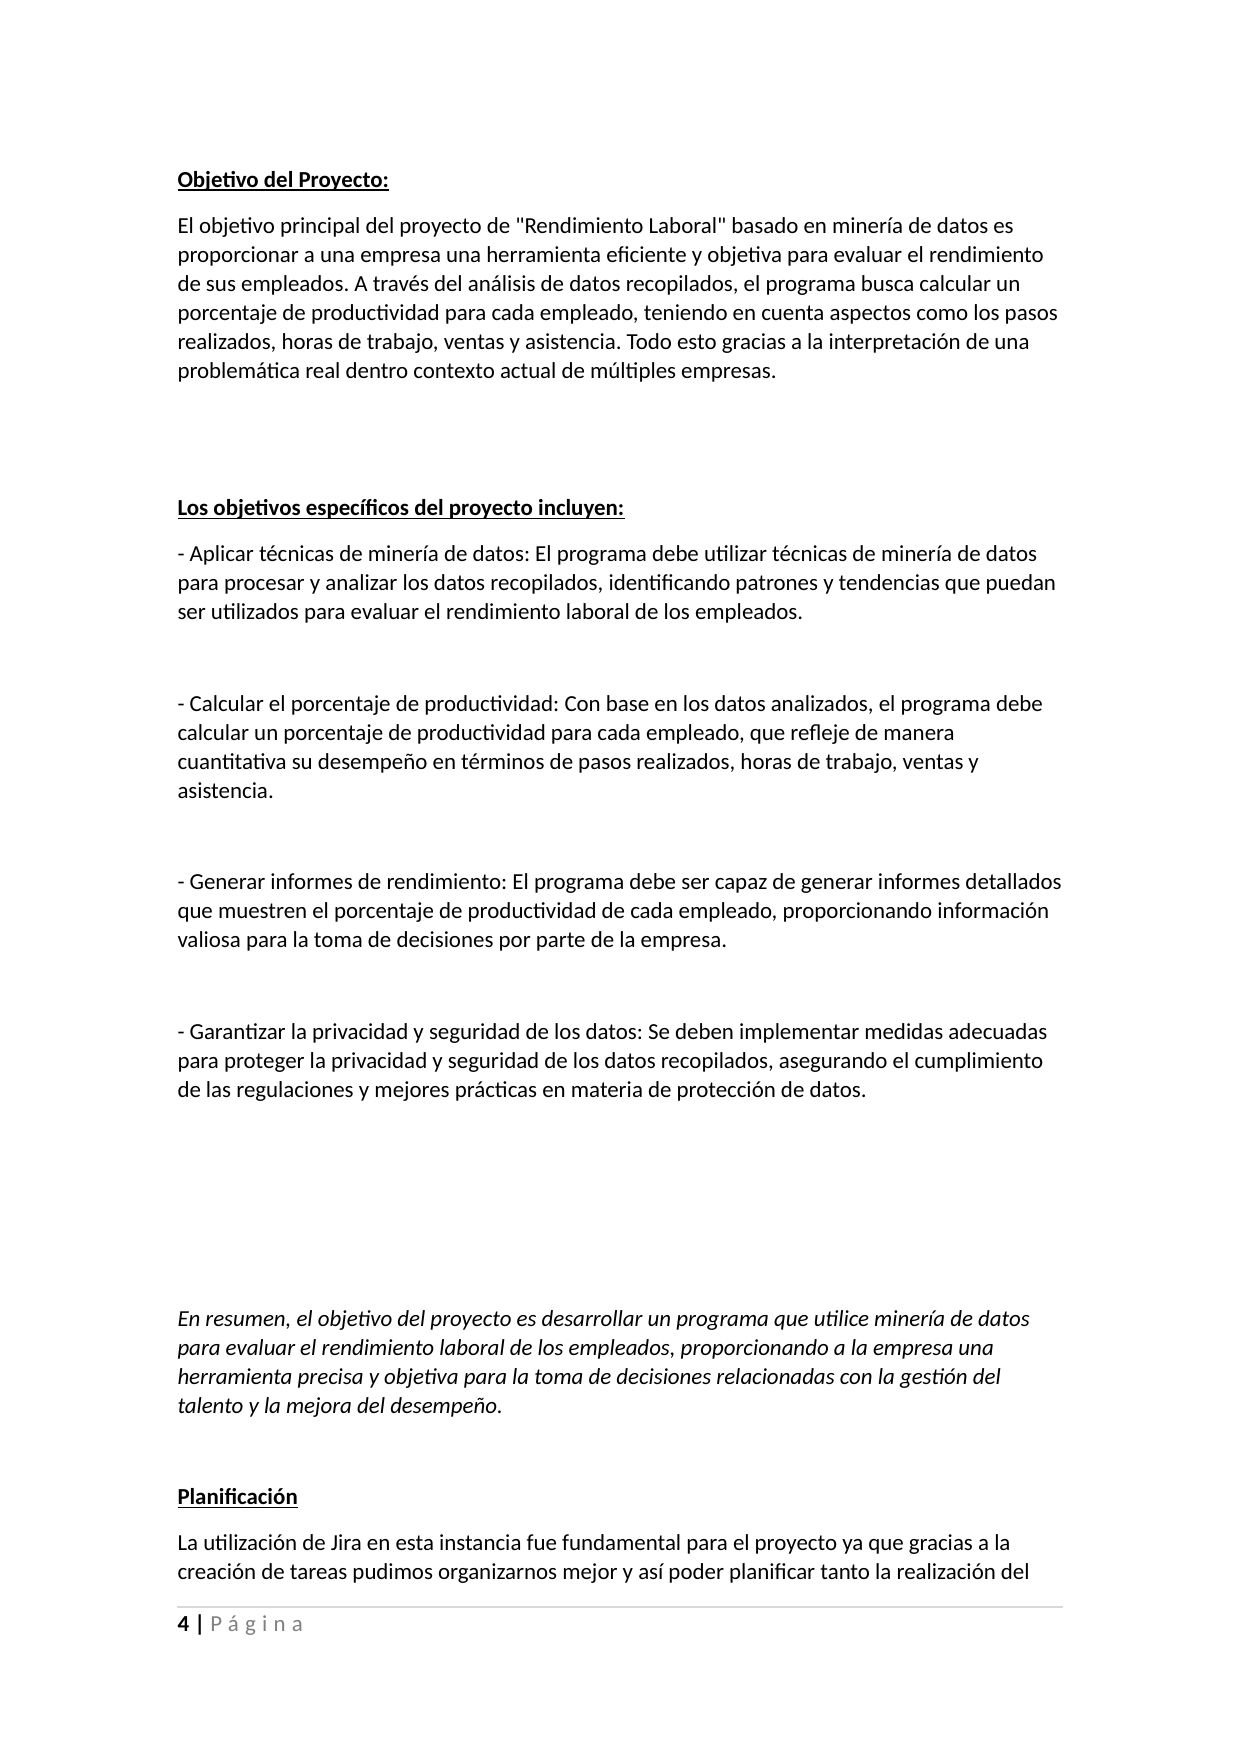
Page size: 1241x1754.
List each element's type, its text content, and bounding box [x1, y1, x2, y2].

text El objetivo principal del proyecto de "Rendimiento Laboral" basado en minería de datos es proporcionar a una empresa una herramienta eficiente y objetiva para evaluar el rendimiento de sus empleados. A través del análisis de datos recopilados, el programa busca calcular un porcentaje de productividad para cada empleado, teniendo en cuenta aspectos como los pasos realizados, horas de trabajo, ventas y asistencia. Todo esto gracias a la interpretación de una problemática real dentro contexto actual de múltiples empresas. [177, 211, 1063, 384]
text - Garantizar la privacidad y seguridad de los datos: Se deben implementar medidas adecuadas para proteger la privacidad y seguridad de los datos recopilados, asegurando el cumplimiento de las regulaciones y mejores prácticas en materia de protección de datos. [177, 1017, 1063, 1103]
text - Generar informes de rendimiento: El programa debe ser capaz de generar informes detallados que muestren el porcentaje de productividad de cada empleado, proporcionando información valiosa para la toma de decisiones por parte de la empresa. [177, 867, 1063, 953]
text - Calcular el porcentaje de productividad: Con base en los datos analizados, el programa debe calcular un porcentaje de productividad para cada empleado, que refleje de manera cuantitativa su desempeño en términos de pasos realizados, horas de trabajo, ventas y asistencia. [177, 689, 1063, 804]
text La utilización de Jira en esta instancia fue fundamental para el proyecto ya que gracias a la creación de tareas pudimos organizarnos mejor y así poder planificar tanto la realización del [177, 1528, 1063, 1585]
text Objetivo del Proyecto: [177, 165, 1063, 193]
text Planificación [177, 1482, 1063, 1510]
text En resumen, el objetivo del proyecto es desarrollar un programa que utilice minería de datos para evaluar el rendimiento laboral de los empleados, proporcionando a la empresa una herramienta precisa y objetiva para la toma de decisiones relacionadas con la gestión del talento y la mejora del desempeño. [177, 1304, 1063, 1419]
text - Aplicar técnicas de minería de datos: El programa debe utilizar técnicas de minería de datos para procesar y analizar los datos recopilados, identificando patrones y tendencias que puedan ser utilizados para evaluar el rendimiento laboral de los empleados. [177, 539, 1063, 625]
text Los objetivos específicos del proyecto incluyen: [177, 493, 1063, 521]
